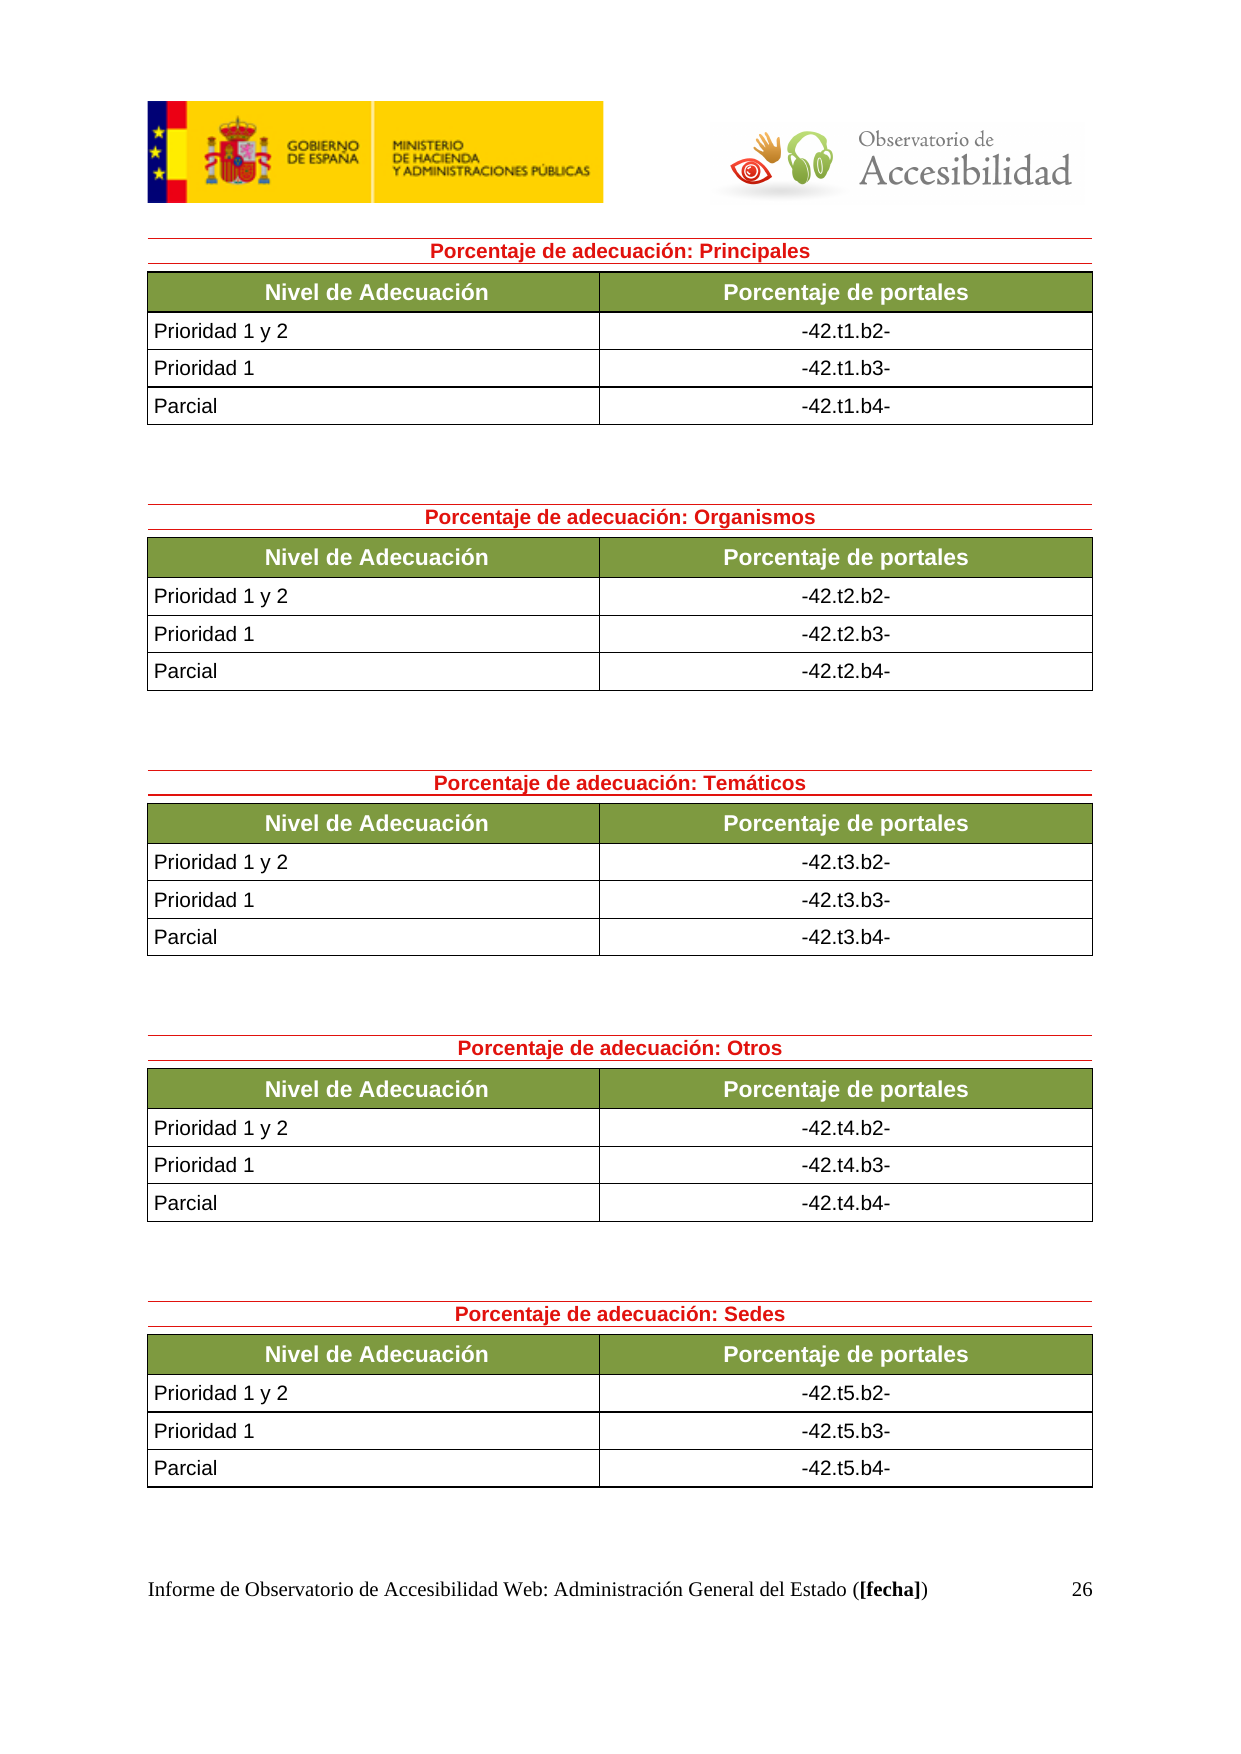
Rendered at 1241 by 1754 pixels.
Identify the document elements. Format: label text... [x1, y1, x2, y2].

table_cell Parcial [148, 919, 599, 955]
text Porcentaje de adecuación: Organismos [148, 505, 1092, 529]
table_header Nivel de Adecuación [148, 1335, 599, 1374]
table_cell -42.t2.b2- [600, 578, 1092, 614]
table_cell -42.t1.b4- [600, 388, 1092, 424]
table_header Porcentaje de portales [600, 1335, 1092, 1374]
table_header Nivel de Adecuación [148, 804, 599, 843]
table_cell -42.t2.b3- [600, 616, 1092, 652]
table_cell Parcial [148, 1184, 599, 1221]
table_cell Prioridad 1 [148, 1147, 599, 1183]
table_header Porcentaje de portales [600, 1069, 1092, 1108]
table_cell Parcial [148, 653, 599, 689]
table_cell -42.t1.b3- [600, 350, 1092, 386]
table_cell -42.t3.b2- [600, 844, 1092, 880]
table_header Nivel de Adecuación [148, 273, 599, 311]
table_cell -42.t1.b2- [600, 313, 1092, 349]
table_cell -42.t4.b2- [600, 1109, 1092, 1146]
table_cell Prioridad 1 y 2 [148, 578, 599, 614]
table_cell Prioridad 1 y 2 [148, 844, 599, 880]
table_cell -42.t2.b4- [600, 653, 1092, 689]
text Porcentaje de adecuación: Temáticos [148, 771, 1092, 794]
table_cell -42.t3.b4- [600, 919, 1092, 955]
table_cell -42.t5.b2- [600, 1375, 1092, 1411]
picture [710, 122, 1086, 205]
table_cell Parcial [148, 1450, 599, 1486]
table_cell Prioridad 1 y 2 [148, 1109, 599, 1146]
table_cell Prioridad 1 y 2 [148, 313, 599, 349]
table_cell Prioridad 1 [148, 350, 599, 386]
text Porcentaje de adecuación: Otros [148, 1036, 1092, 1060]
table_cell Parcial [148, 388, 599, 424]
table_header Porcentaje de portales [600, 804, 1092, 843]
table_header Porcentaje de portales [600, 273, 1092, 311]
table_header Nivel de Adecuación [148, 1069, 599, 1108]
table_header Porcentaje de portales [600, 538, 1092, 577]
table_cell -42.t4.b4- [600, 1184, 1092, 1221]
table_cell -42.t5.b4- [600, 1450, 1092, 1486]
text Porcentaje de adecuación: Sedes [148, 1302, 1092, 1326]
table_cell Prioridad 1 [148, 1413, 599, 1449]
table_cell -42.t4.b3- [600, 1147, 1092, 1183]
table_cell Prioridad 1 y 2 [148, 1375, 599, 1411]
table_header Nivel de Adecuación [148, 538, 599, 577]
table_cell -42.t5.b3- [600, 1413, 1092, 1449]
text Porcentaje de adecuación: Principales [148, 239, 1092, 263]
table_cell Prioridad 1 [148, 881, 599, 918]
table_cell Prioridad 1 [148, 616, 599, 652]
picture [147, 101, 604, 203]
table_cell -42.t3.b3- [600, 881, 1092, 918]
